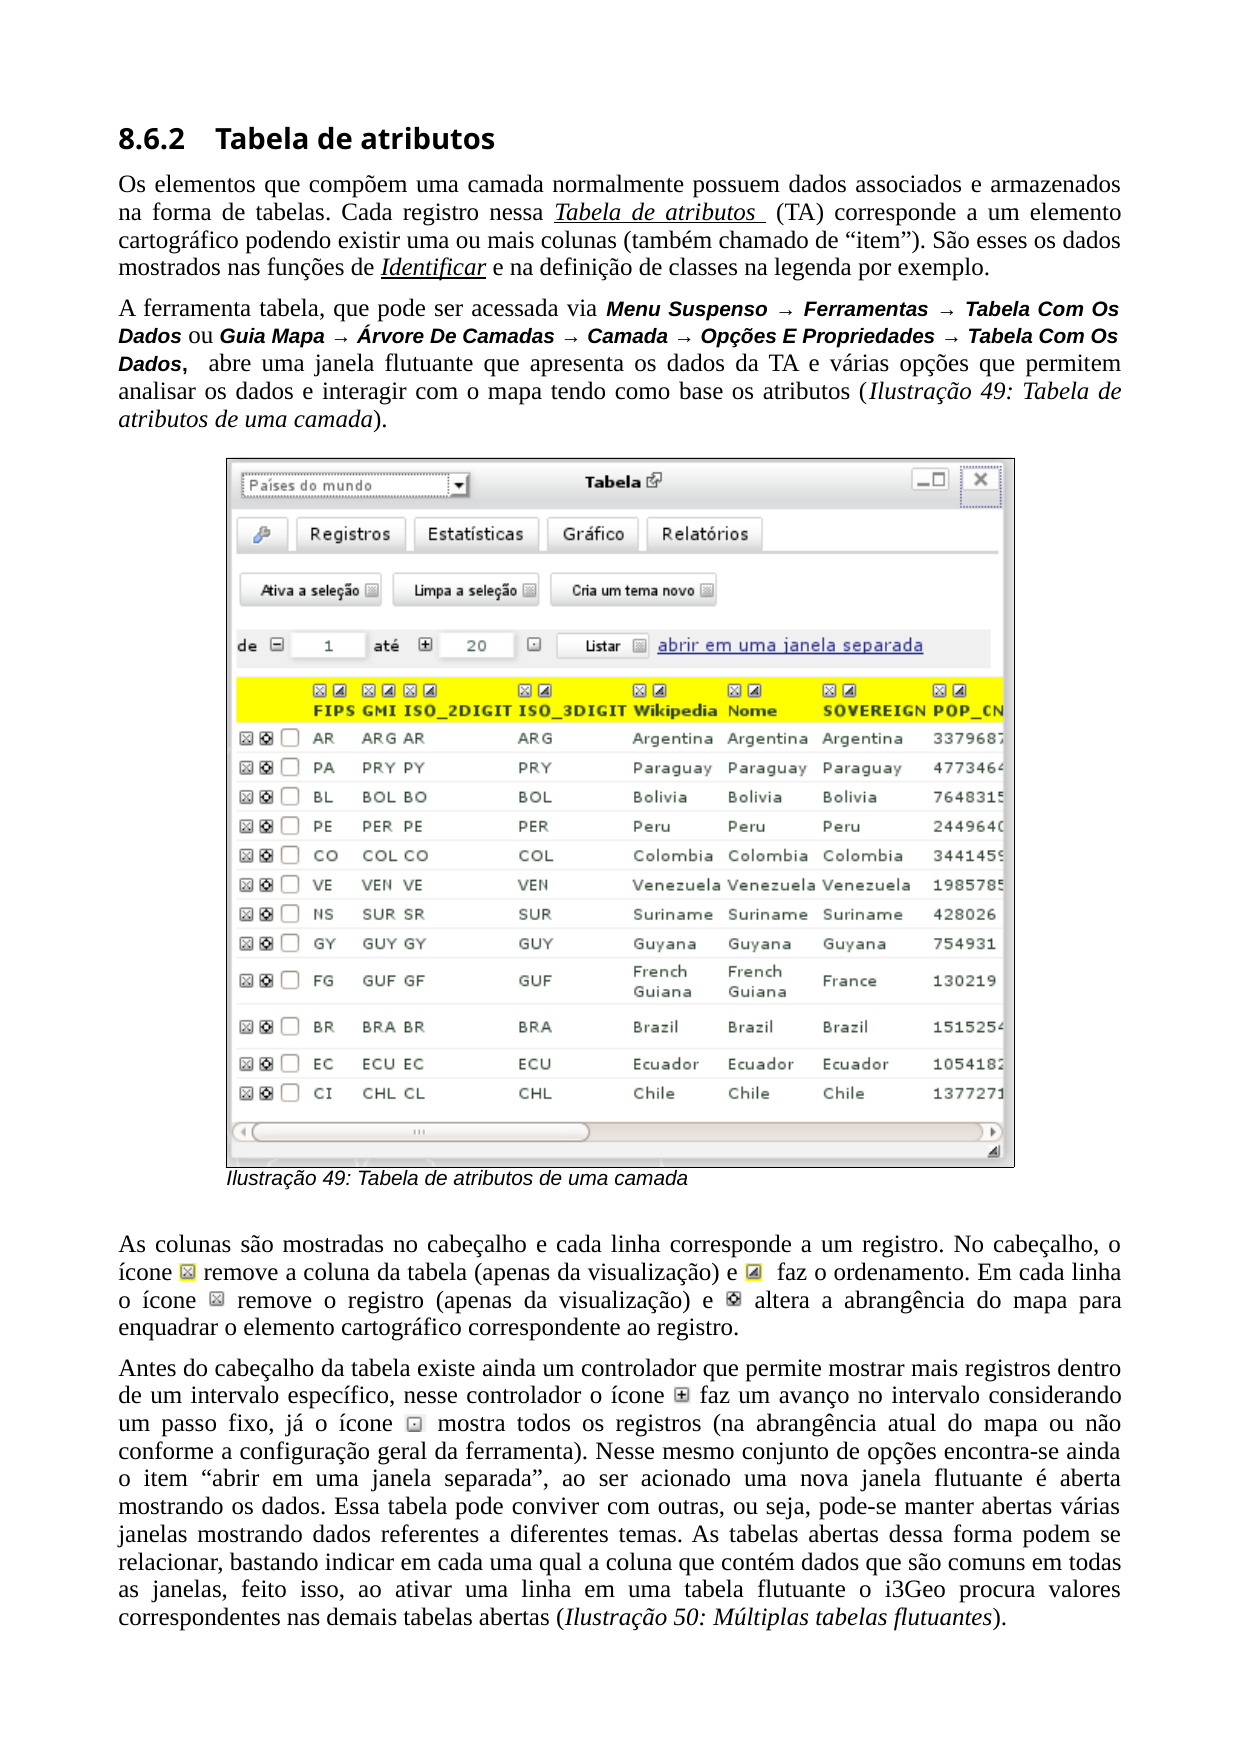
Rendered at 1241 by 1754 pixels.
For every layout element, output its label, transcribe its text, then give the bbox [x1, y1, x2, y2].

picture [745, 1263, 763, 1281]
text As colunas são mostradas no cabeçalho e cada linha corresponde a um registro. No cabeçalho, o ícone remove a coluna da tabela (apenas da visualização) e faz o ordenamento. Em cada linha o ícone remove o registro (apenas da visualização) e altera a abrangência do mapa para enquadrar o elemento cartográfico correspondente ao registro. [118, 1230, 1122, 1341]
picture [404, 1414, 427, 1432]
text Antes do cabeçalho da tabela existe ainda um controlador que permite mostrar mais registros dentro de um intervalo específico, nesse controlador o ícone faz um avanço no intervalo considerando um passo fixo, já o ícone mostra todos os registros (na abrangência atual do mapa ou não conforme a configuração geral da ferramenta). Nesse mesmo conjunto de opções encontra-se ainda o item “abrir em uma janela separada”, ao ser acionado uma nova janela flutuante é aberta mostrando os dados. Essa tabela pode conviver com outras, ou seja, pode-se manter abertas várias janelas mostrando dados referentes a diferentes temas. As tabelas abertas dessa forma podem se relacionar, bastando indicar em cada uma qual a coluna que contém dados que são comuns em todas as janelas, feito isso, ao ativar uma linha em uma tabela flutuante o i3Geo procura valores correspondentes nas demais tabelas abertas (Ilustração 50: Múltiplas tabelas flutuantes). [118, 1354, 1122, 1631]
picture [179, 1263, 197, 1281]
picture [725, 1290, 743, 1308]
text A ferramenta tabela, que pode ser acessada via Menu suspenso → Ferramentas → Tabela com os dados ou guia Mapa → Árvore de camadas → camada → opções e propriedades → Tabela com os dados, abre uma janela flutuante que apresenta os dados da TA e várias opções que permitem analisar os dados e interagir com o mapa tendo como base os atributos (Ilustração 49: Tabela de atributos de uma camada). [118, 294, 1122, 432]
text Ilustração 49: Tabela de atributos de uma camada [226, 1168, 1014, 1190]
picture [208, 1290, 226, 1308]
picture [673, 1386, 691, 1404]
picture [227, 459, 1014, 1167]
text Os elementos que compõem uma camada normalmente possuem dados associados e armazenados na forma de tabelas. Cada registro nessa Tabela de atributos (TA) corresponde a um elemento cartográfico podendo existir uma ou mais colunas (também chamado de “item”). São esses os dados mostrados nas funções de Identificar e na definição de classes na legenda por exemplo. [118, 170, 1122, 281]
subtitle Tabela de atributos [118, 118, 1122, 158]
